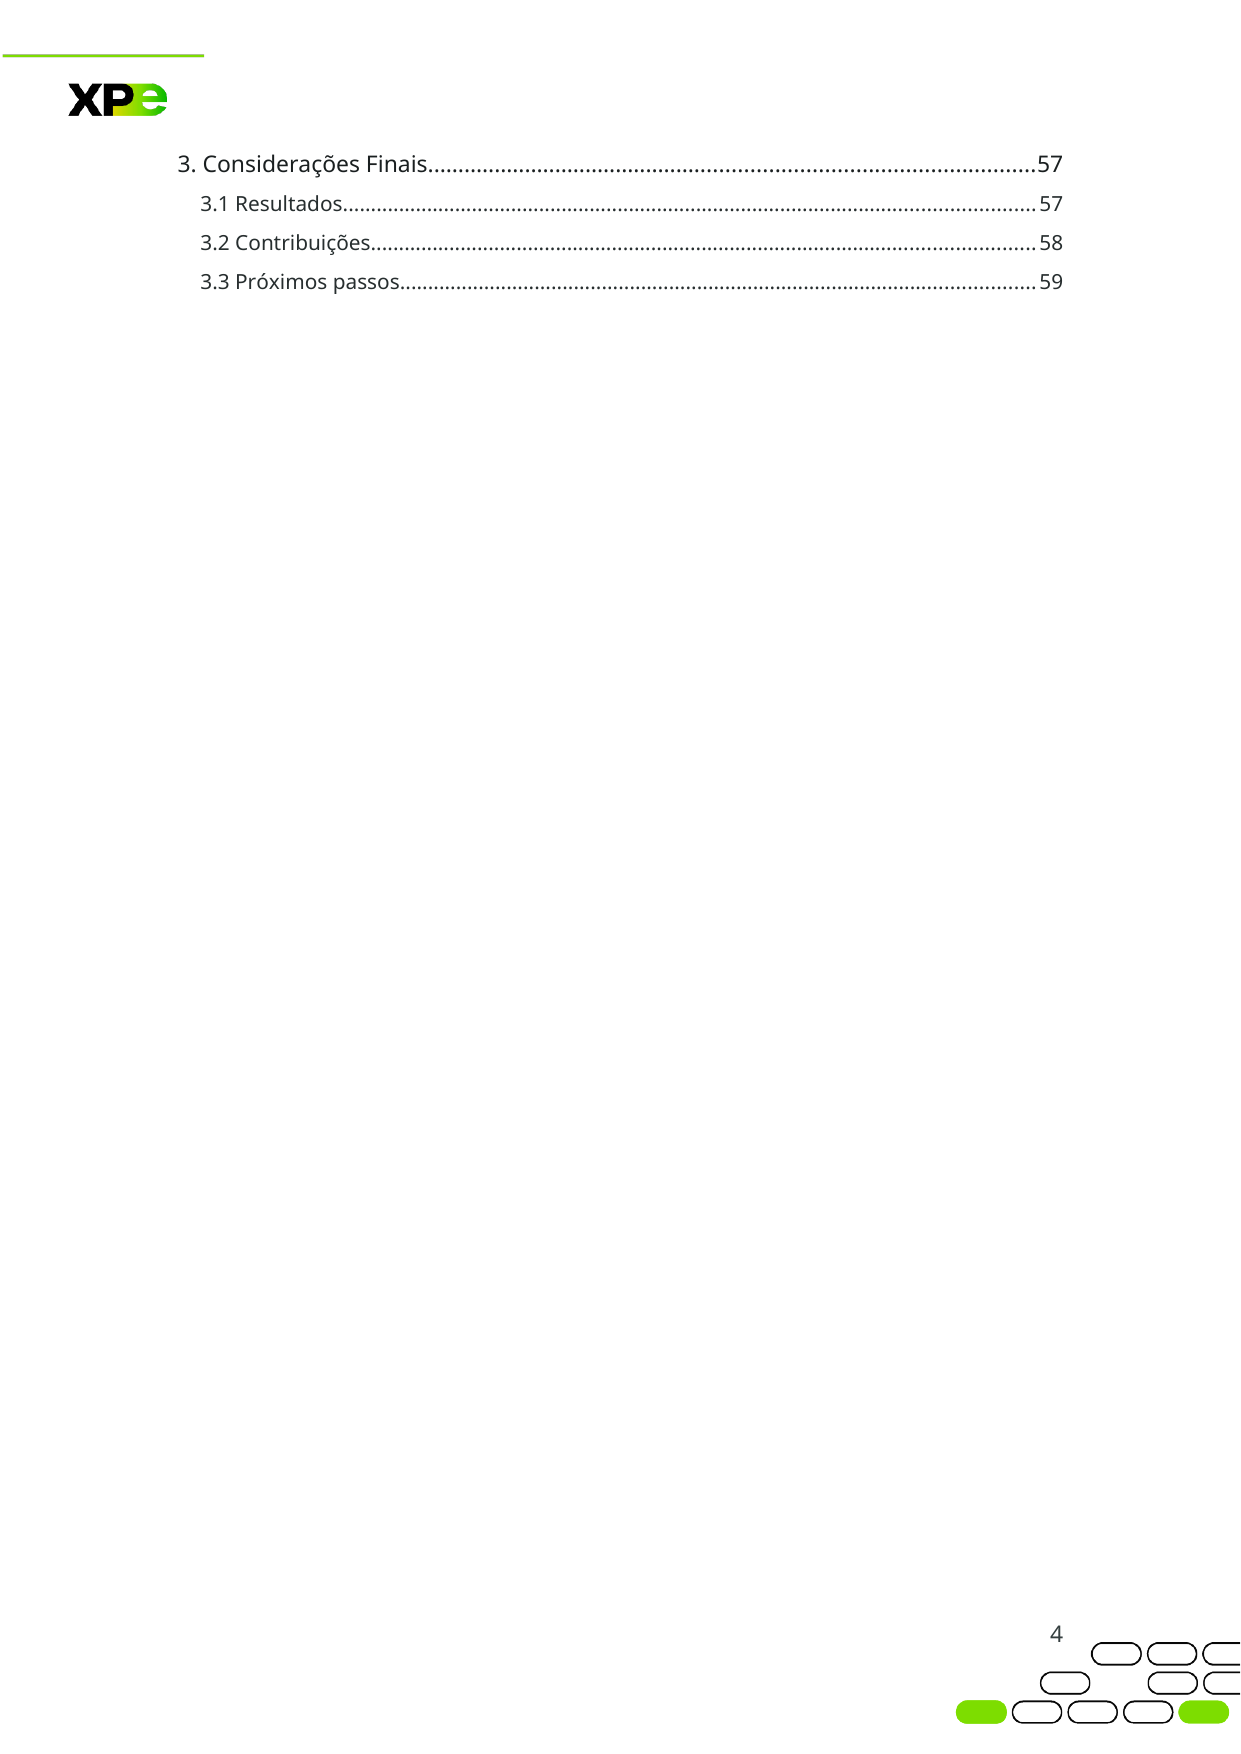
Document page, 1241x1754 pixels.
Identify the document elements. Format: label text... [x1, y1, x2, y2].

text 3.2 Contribuições 58 [200, 228, 1063, 257]
text 3.3 Próximos passos 59 [200, 267, 1063, 295]
text 3. Considerações Finais 57 [177, 148, 1063, 179]
picture [955, 1642, 1241, 1724]
text 3.1 Resultados 57 [200, 189, 1063, 218]
picture [2, 51, 205, 148]
